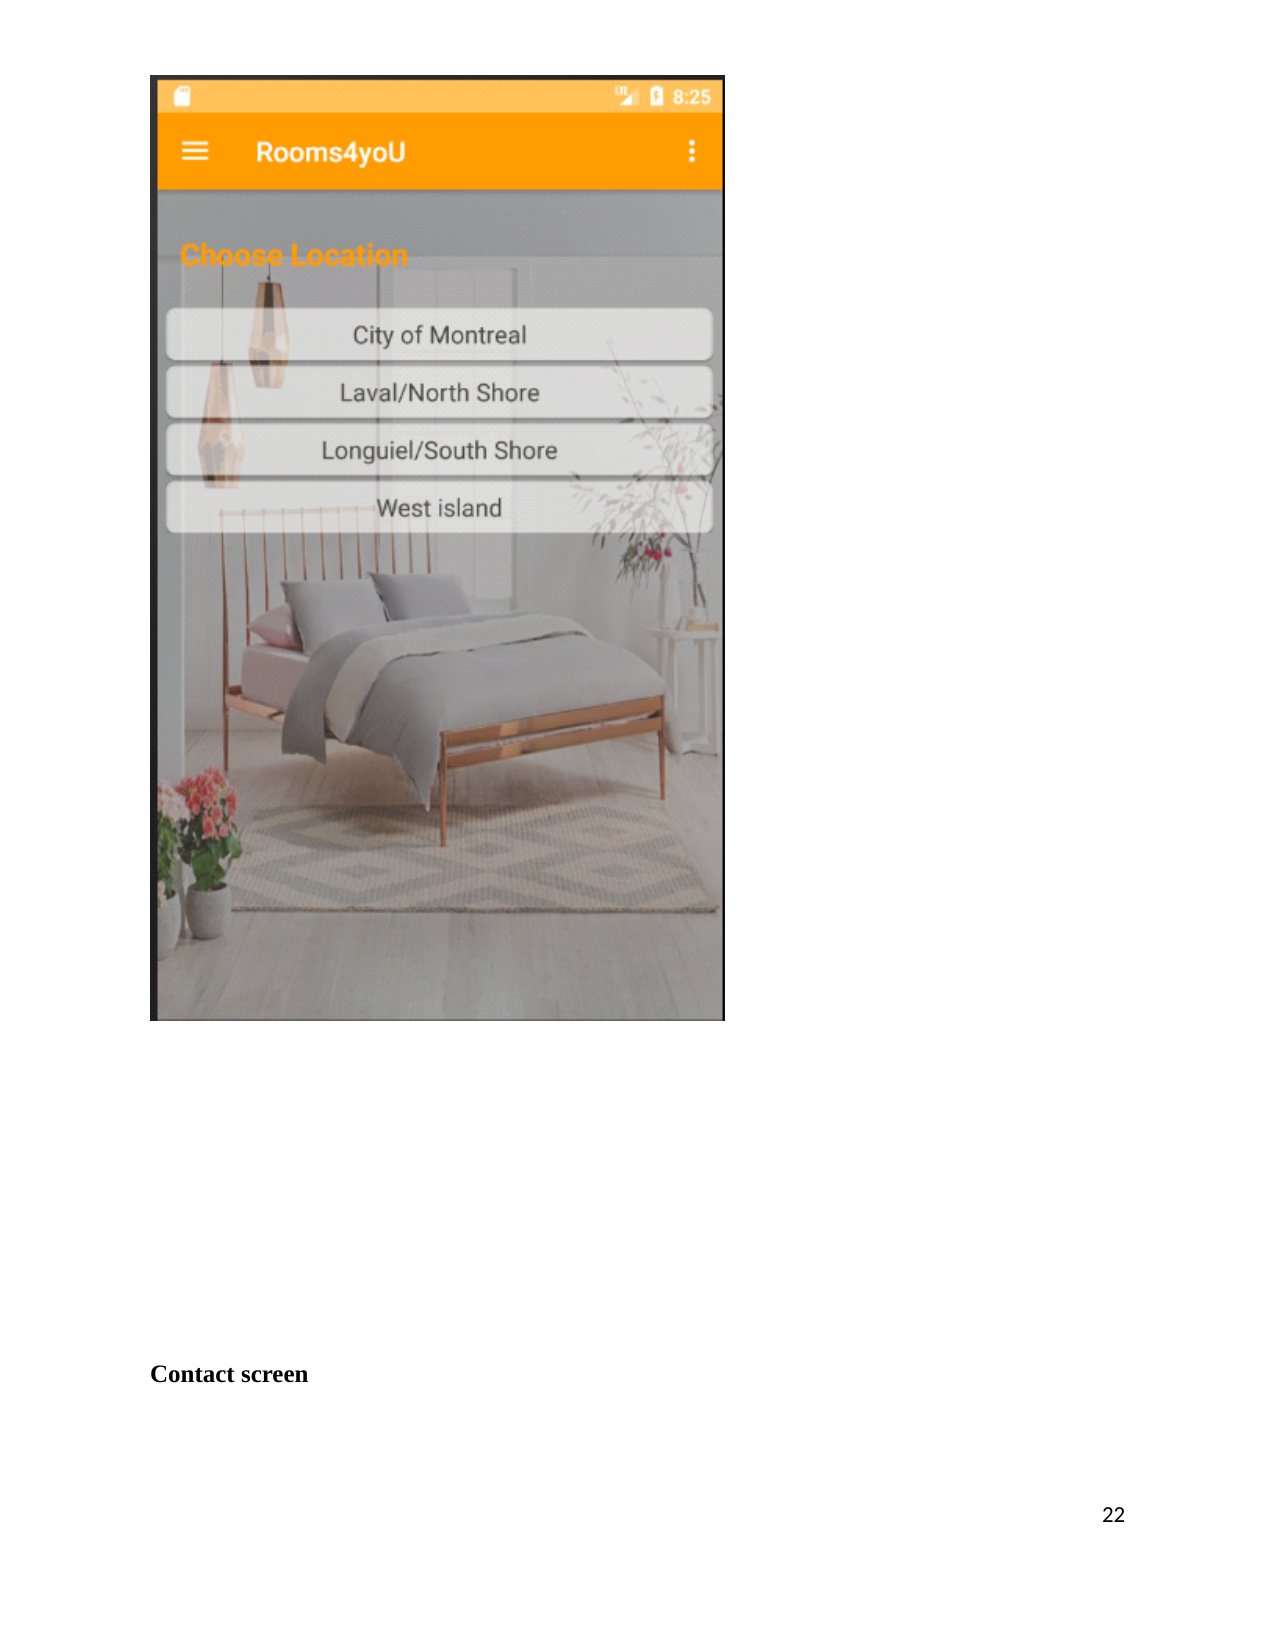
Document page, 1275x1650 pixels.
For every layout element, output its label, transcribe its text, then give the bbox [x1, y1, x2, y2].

text Contact screen [150, 1359, 1125, 1388]
